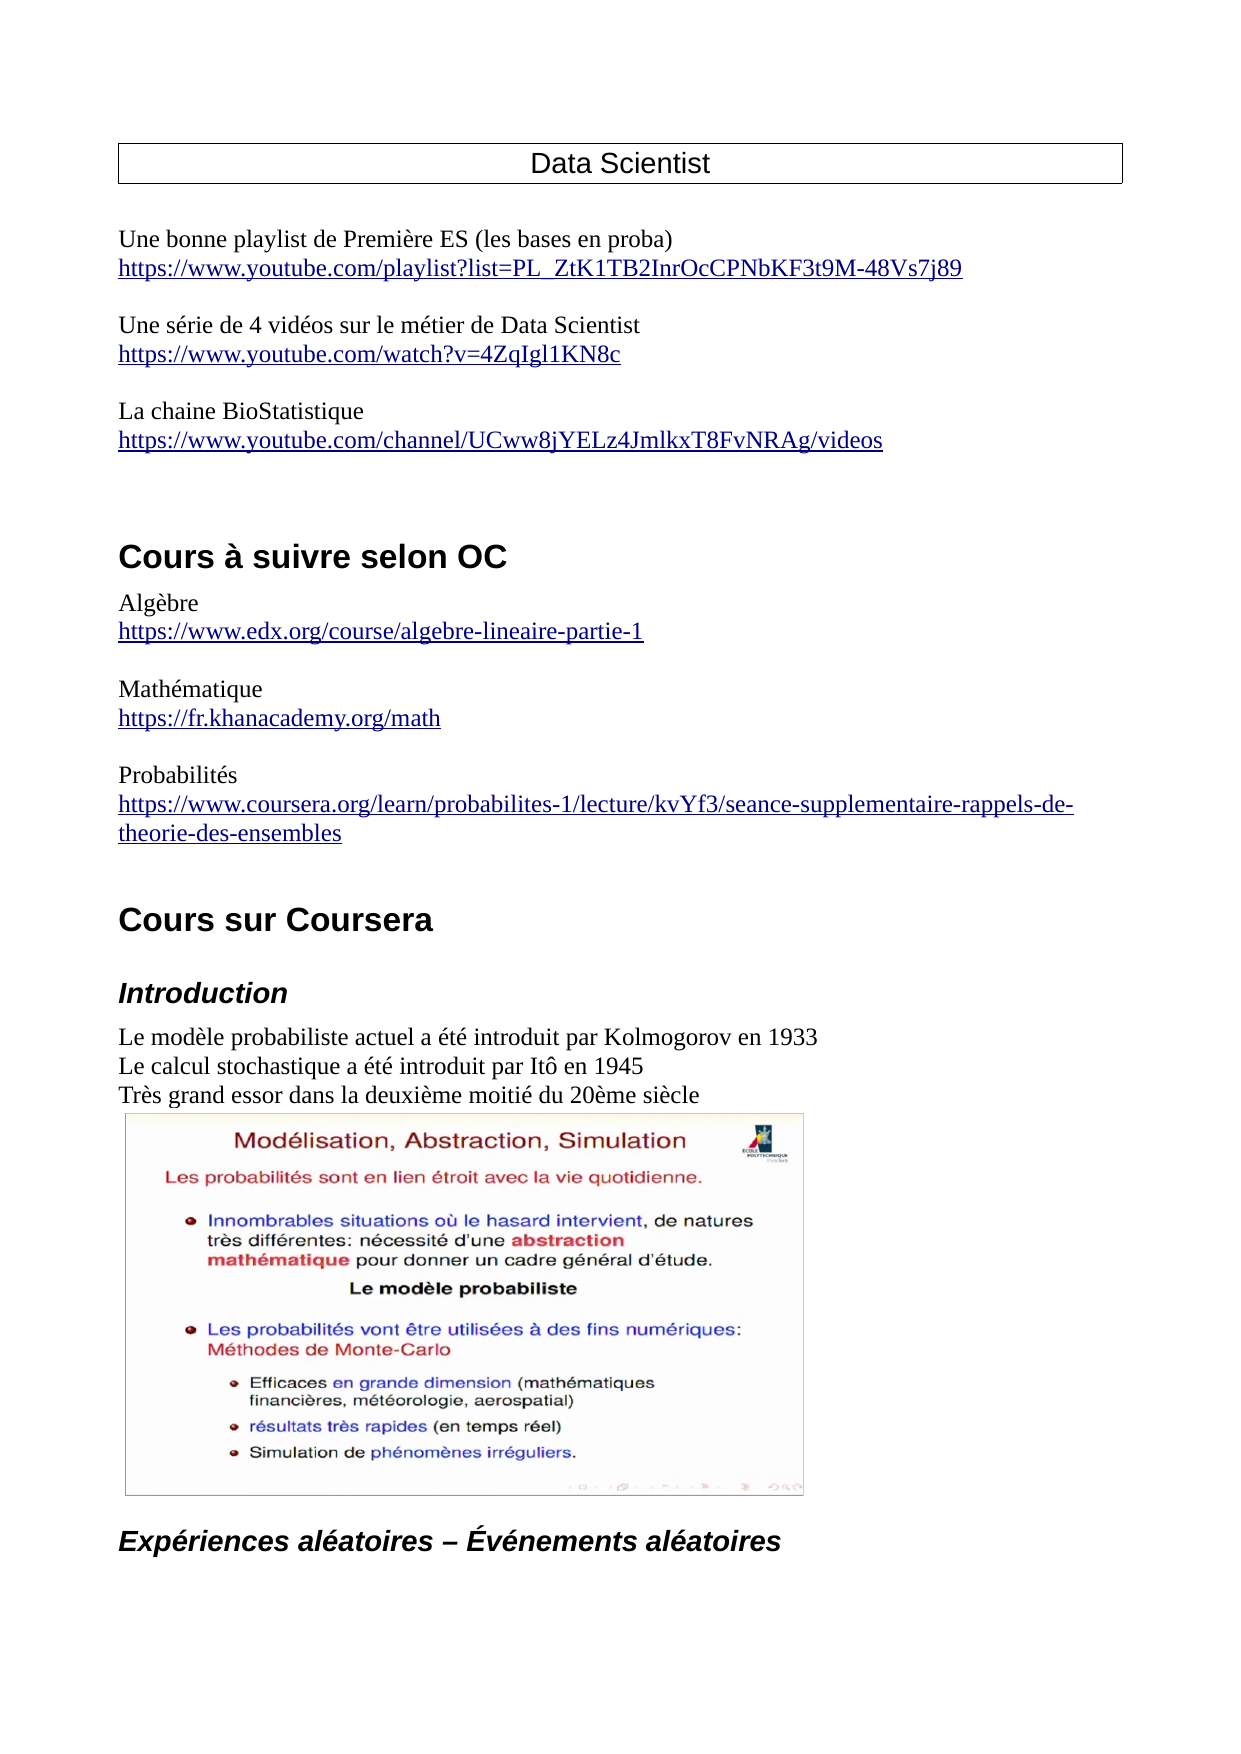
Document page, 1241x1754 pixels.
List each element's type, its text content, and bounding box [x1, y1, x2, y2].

subtitle Data Scientist [119, 144, 1122, 183]
text https://www.coursera.org/learn/probabilites-1/lecture/kvYf3/seance-supplementaire-rappels-de-theorie-des-ensembles [118, 789, 1122, 846]
text https://fr.khanacademy.org/math [118, 703, 1122, 731]
text Une bonne playlist de Première ES (les bases en proba) [118, 224, 1122, 253]
subtitle Introduction [118, 976, 1122, 1010]
subtitle Expériences aléatoires – Événements aléatoires [118, 1524, 1122, 1557]
text Mathématique [118, 674, 1122, 703]
text https://www.youtube.com/watch?v=4ZqIgl1KN8c [118, 339, 1122, 368]
text Très grand essor dans la deuxième moitié du 20ème siècle [118, 1080, 1122, 1108]
text Algèbre [118, 588, 1122, 616]
text https://www.youtube.com/playlist?list=PL_ZtK1TB2InrOcCPNbKF3t9M-48Vs7j89 [118, 253, 1122, 281]
subtitle Cours sur Coursera [118, 900, 1122, 939]
text Le calcul stochastique a été introduit par Itô en 1945 [118, 1051, 1122, 1080]
text https://www.youtube.com/channel/UCww8jYELz4JmlkxT8FvNRAg/videos [118, 425, 1122, 454]
text La chaine BioStatistique [118, 396, 1122, 425]
text Probabilités [118, 760, 1122, 789]
subtitle Cours à suivre selon OC [118, 536, 1122, 575]
picture [118, 1108, 809, 1499]
text https://www.edx.org/course/algebre-lineaire-partie-1 [118, 616, 1122, 645]
text Une série de 4 vidéos sur le métier de Data Scientist [118, 310, 1122, 339]
text Le modèle probabiliste actuel a été introduit par Kolmogorov en 1933 [118, 1022, 1122, 1051]
